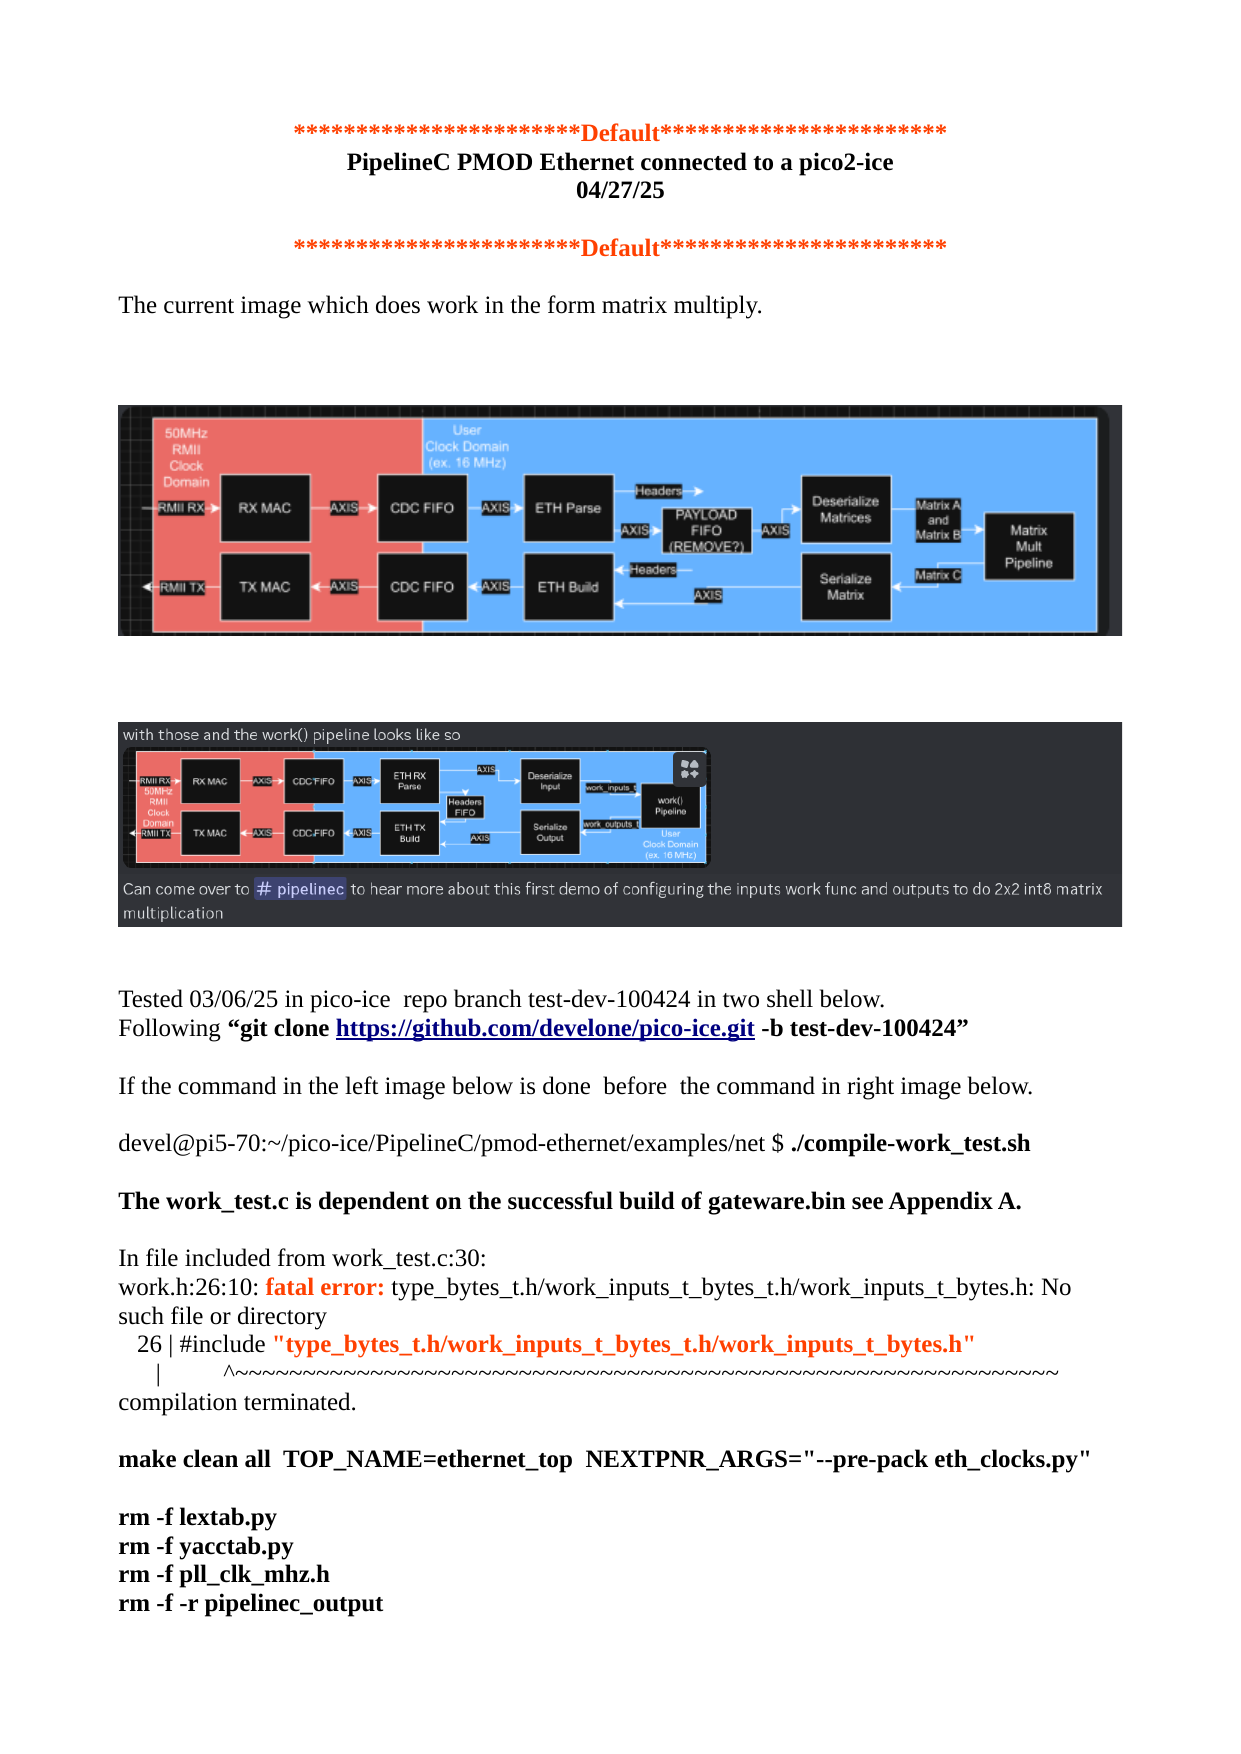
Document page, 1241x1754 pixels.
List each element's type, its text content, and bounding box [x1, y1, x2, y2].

text | ^~~~~~~~~~~~~~~~~~~~~~~~~~~~~~~~~~~~~~~~~~~~~~~~~~~~~~~~~~~~~~ [118, 1358, 1122, 1387]
text PipelineC PMOD Ethernet connected to a pico2-ice [118, 147, 1122, 176]
text ***********************Default*********************** [118, 118, 1122, 147]
picture [118, 405, 1123, 636]
text rm -f lextab.py [118, 1502, 1122, 1531]
text In file included from work_test.c:30: [118, 1243, 1122, 1272]
text rm -f -r pipelinec_output [118, 1588, 1122, 1617]
text devel@pi5-70:~/pico-ice/PipelineC/pmod-ethernet/examples/net $ ./compile-work_test.sh [118, 1128, 1122, 1157]
text Tested 03/06/25 in pico-ice repo branch test-dev-100424 in two shell below. [118, 984, 1122, 1013]
text rm -f yacctab.py [118, 1531, 1122, 1559]
text The work_test.c is dependent on the successful build of gateware.bin see Appendix A. [118, 1186, 1122, 1214]
text Following “git clone https://github.com/develone/pico-ice.git -b test-dev-100424” [118, 1013, 1122, 1042]
text make clean all TOP_NAME=ethernet_top NEXTPNR_ARGS="--pre-pack eth_clocks.py" [118, 1444, 1122, 1473]
picture [118, 722, 1123, 927]
text If the command in the left image below is done before the command in right image below. [118, 1071, 1122, 1099]
text 04/27/25 [118, 176, 1122, 204]
text ***********************Default*********************** [118, 233, 1122, 262]
text rm -f pll_clk_mhz.h [118, 1559, 1122, 1588]
text compilation terminated. [118, 1387, 1122, 1416]
text The current image which does work in the form matrix multiply. [118, 291, 1122, 319]
text work.h:26:10: fatal error: type_bytes_t.h/work_inputs_t_bytes_t.h/work_inputs_t_bytes.h: No such file or directory [118, 1272, 1122, 1329]
text 26 | #include "type_bytes_t.h/work_inputs_t_bytes_t.h/work_inputs_t_bytes.h" [118, 1329, 1122, 1358]
